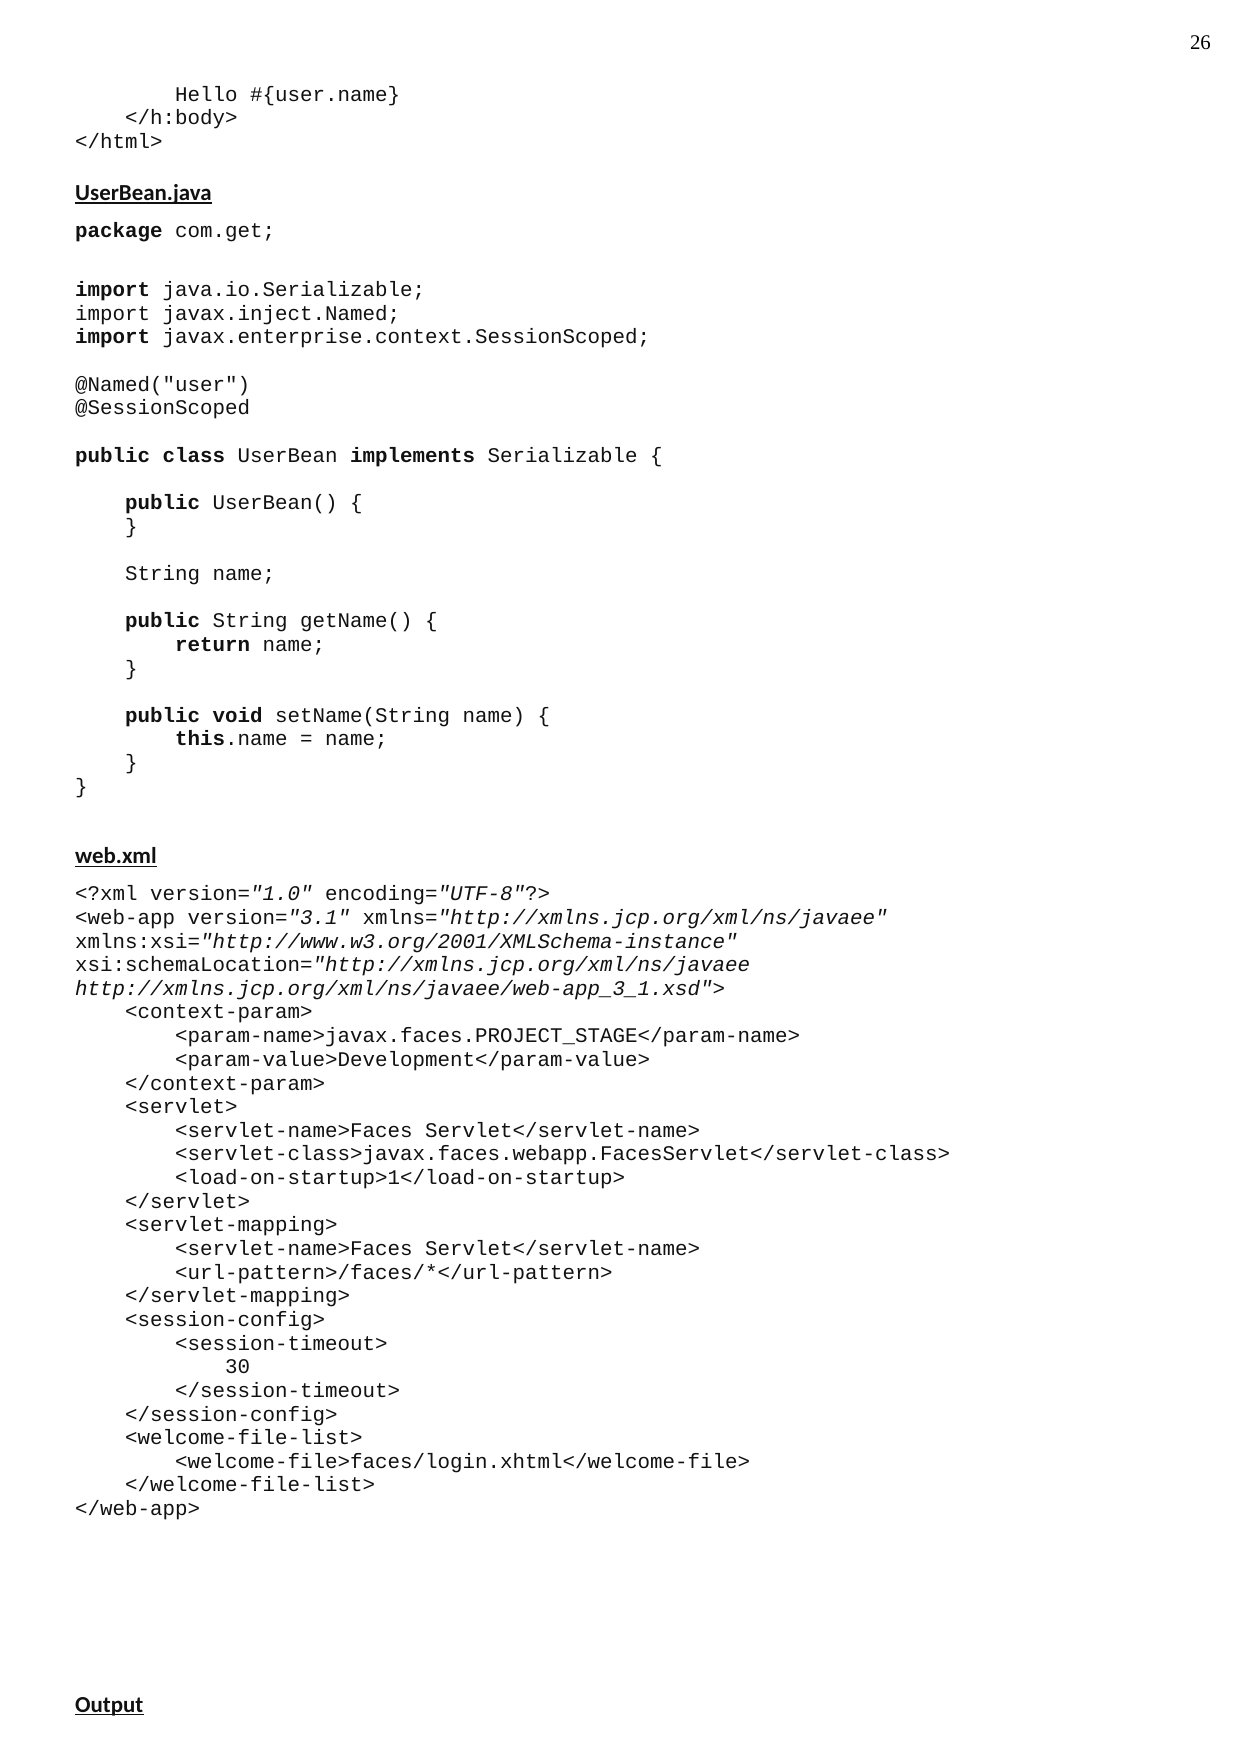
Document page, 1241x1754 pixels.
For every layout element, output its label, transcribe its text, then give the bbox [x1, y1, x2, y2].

text <servlet-name>Faces Servlet</servlet-name> [75, 1120, 1211, 1143]
text <?xml version="1.0" encoding="UTF-8"?> [75, 883, 1211, 907]
text <servlet> [75, 1096, 1211, 1120]
text </h:body> [75, 107, 1211, 131]
text } [75, 516, 1211, 539]
text public UserBean() { [75, 492, 1211, 516]
text public void setName(String name) { [75, 705, 1211, 728]
text <web-app version="3.1" xmlns="http://xmlns.jcp.org/xml/ns/javaee" xmlns:xsi="http://www.w3.org/2001/XMLSchema-instance" xsi:schemaLocation="http://xmlns.jcp.org/xml/ns/javaee http://xmlns.jcp.org/xml/ns/javaee/web-app_3_1.xsd"> [75, 907, 1211, 1002]
text import javax.inject.Named; [75, 303, 1211, 326]
text </welcome-file-list> [75, 1474, 1211, 1498]
text <servlet-mapping> [75, 1214, 1211, 1238]
text <param-value>Development</param-value> [75, 1049, 1211, 1072]
text </web-app> [75, 1498, 1211, 1522]
text <servlet-name>Faces Servlet</servlet-name> [75, 1238, 1211, 1262]
text Hello #{user.name} [75, 83, 1211, 107]
text <load-on-startup>1</load-on-startup> [75, 1167, 1211, 1191]
text String name; [75, 563, 1211, 587]
text @SessionScoped [75, 397, 1211, 421]
text Output [75, 1690, 1211, 1718]
text <welcome-file>faces/login.xhtml</welcome-file> [75, 1451, 1211, 1474]
text UserBean.java [75, 178, 1211, 206]
text @Named("user") [75, 374, 1211, 397]
text } [75, 657, 1211, 681]
text <session-timeout> [75, 1333, 1211, 1356]
text <session-config> [75, 1309, 1211, 1333]
text this.name = name; [75, 728, 1211, 752]
text } [75, 776, 1211, 799]
text <url-pattern>/faces/*</url-pattern> [75, 1262, 1211, 1285]
text return name; [75, 634, 1211, 657]
text </session-config> [75, 1403, 1211, 1427]
text <welcome-file-list> [75, 1427, 1211, 1451]
text </session-timeout> [75, 1380, 1211, 1403]
text </servlet> [75, 1191, 1211, 1214]
text web.xml [75, 841, 1211, 869]
text import javax.enterprise.context.SessionScoped; [75, 326, 1211, 350]
text } [75, 752, 1211, 776]
text <param-name>javax.faces.PROJECT_STAGE</param-name> [75, 1025, 1211, 1049]
text package com.get; [75, 220, 1211, 244]
text </html> [75, 131, 1211, 154]
text <servlet-class>javax.faces.webapp.FacesServlet</servlet-class> [75, 1143, 1211, 1167]
text public String getName() { [75, 610, 1211, 634]
text </context-param> [75, 1072, 1211, 1096]
text <context-param> [75, 1002, 1211, 1025]
text 30 [75, 1356, 1211, 1380]
text import java.io.Serializable; [75, 279, 1211, 303]
text public class UserBean implements Serializable { [75, 445, 1211, 468]
text </servlet-mapping> [75, 1285, 1211, 1309]
